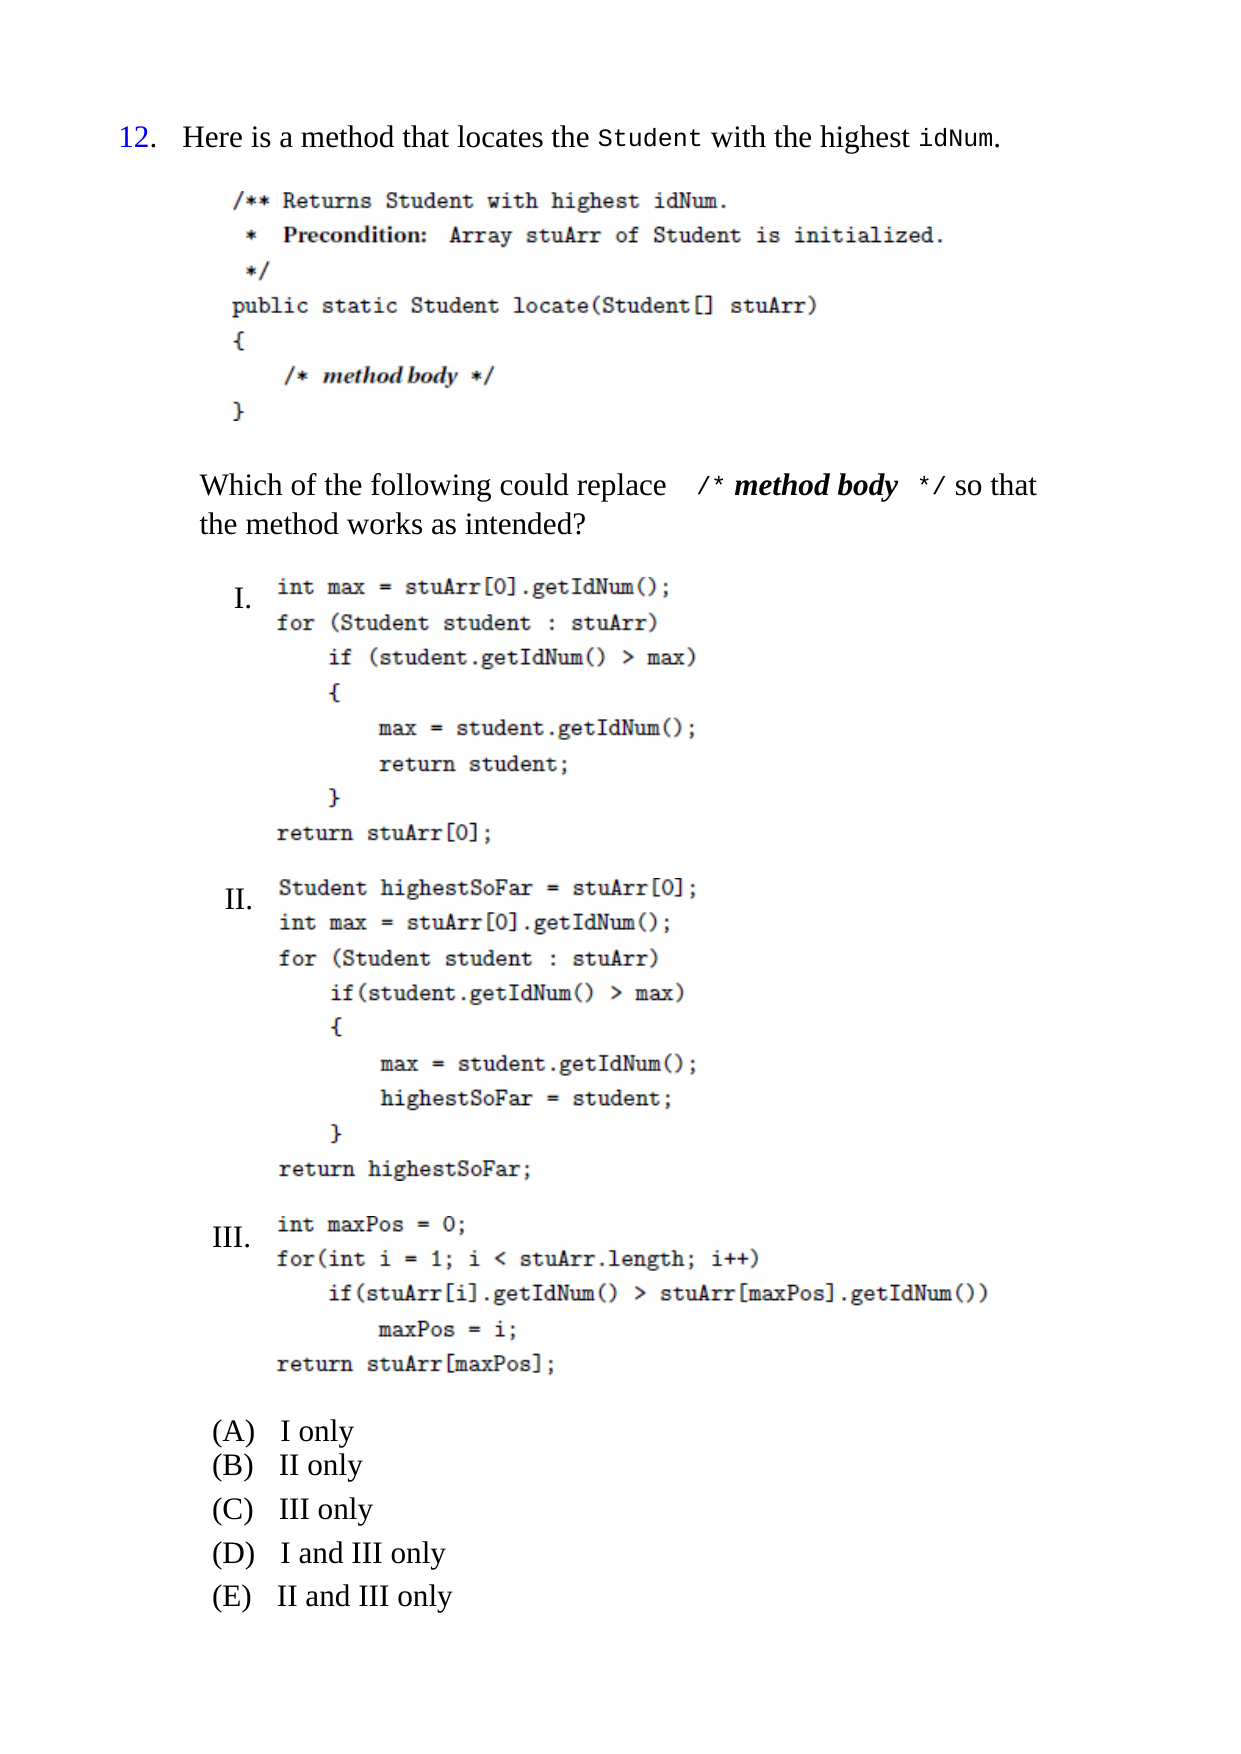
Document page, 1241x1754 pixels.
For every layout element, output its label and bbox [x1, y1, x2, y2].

picture [278, 878, 697, 1181]
picture [231, 191, 943, 421]
picture [276, 577, 696, 845]
picture [276, 1216, 988, 1376]
